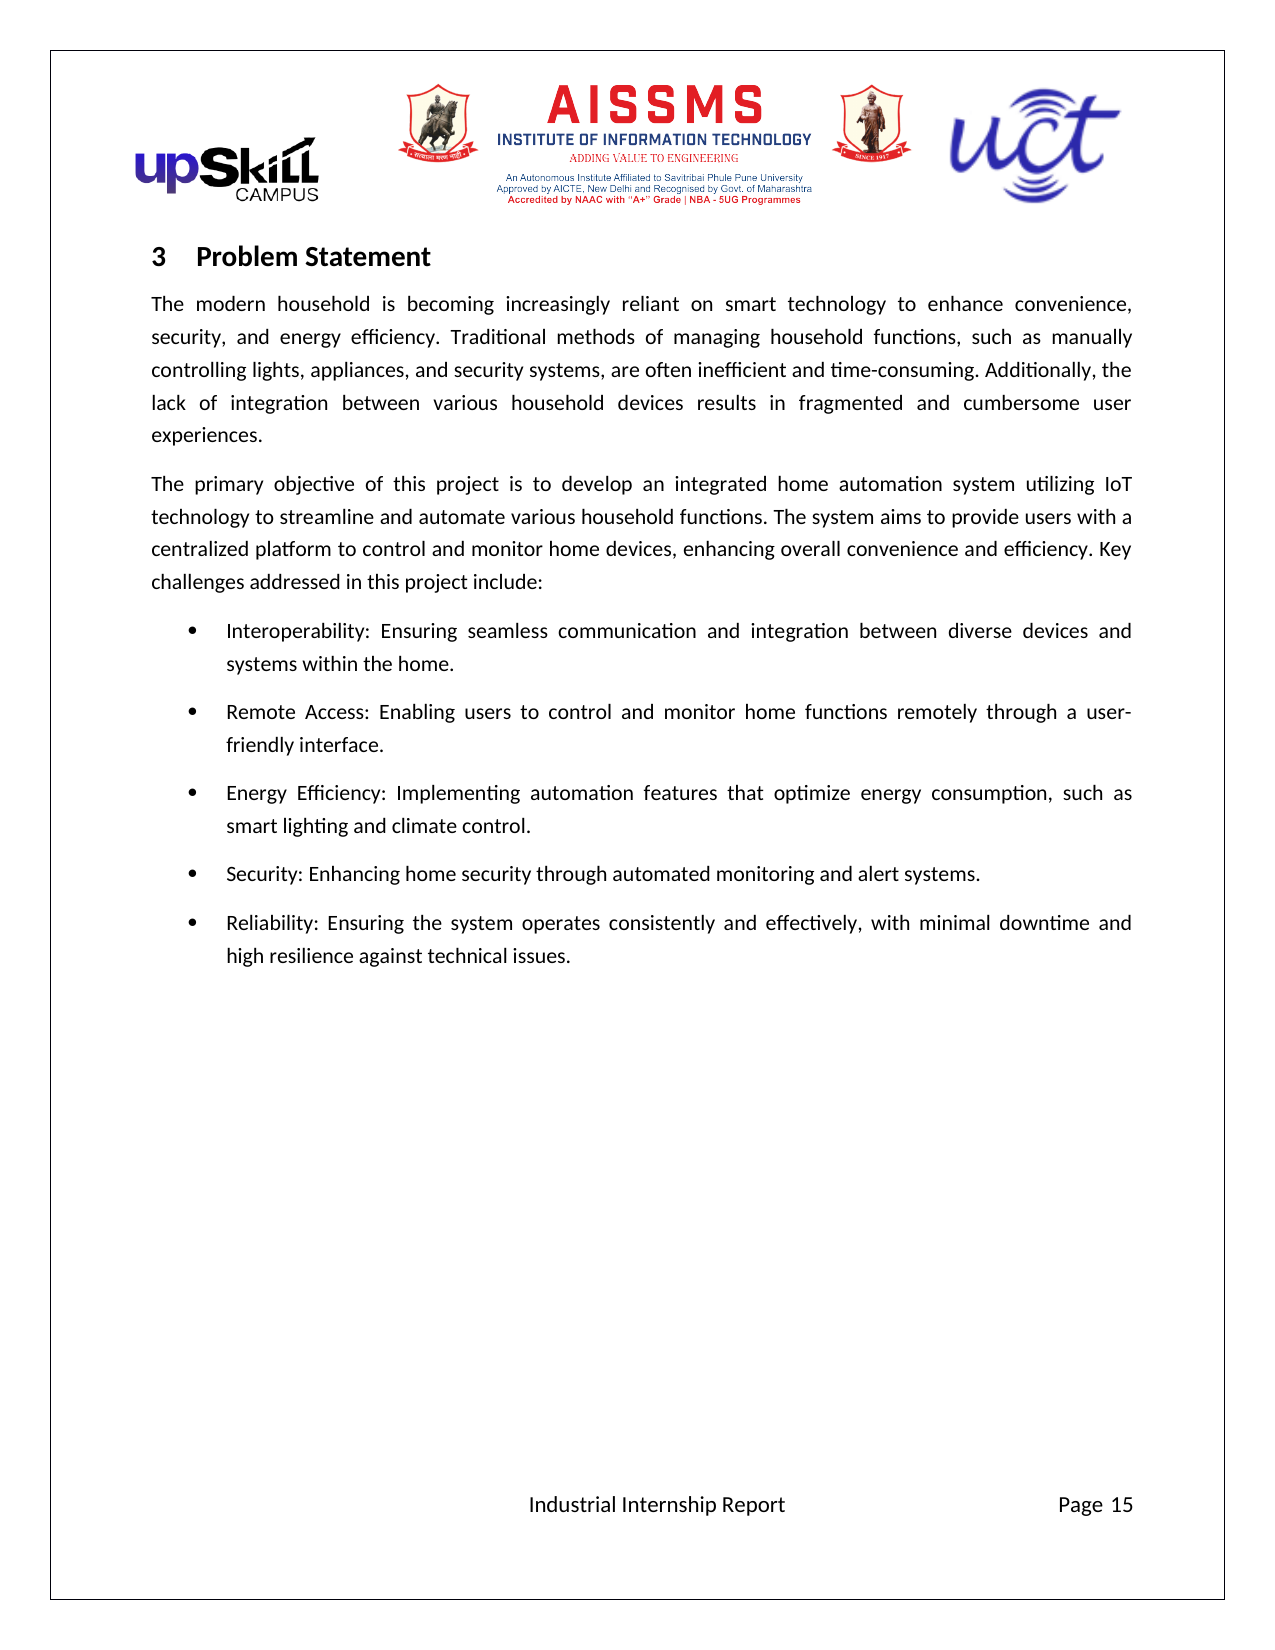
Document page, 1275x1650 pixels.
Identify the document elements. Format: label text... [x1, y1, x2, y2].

picture [947, 79, 1127, 205]
picture [104, 124, 350, 205]
subtitle Problem Statement [151, 238, 1133, 274]
list Interoperability: Ensuring seamless communication and integration between diverse devices and systems within the home. [188, 611, 1133, 676]
text The modern household is becoming increasingly reliant on smart technology to enhance convenience, security, and energy efficiency. Traditional methods of managing household functions, such as manually controlling lights, appliances, and security systems, are often inefficient and time-consuming. Additionally, the lack of integration between various household devices results in fragmented and cumbersome user experiences. [151, 284, 1133, 448]
list Remote Access: Enabling users to control and monitor home functions remotely through a user-friendly interface. [188, 692, 1133, 758]
picture [391, 79, 915, 205]
list Energy Efficiency: Implementing automation features that optimize energy consumption, such as smart lighting and climate control. [188, 773, 1133, 839]
list Security: Enhancing home security through automated monitoring and alert systems. [188, 854, 1133, 887]
list Reliability: Ensuring the system operates consistently and effectively, with minimal downtime and high resilience against technical issues. [188, 903, 1133, 968]
text The primary objective of this project is to develop an integrated home automation system utilizing IoT technology to streamline and automate various household functions. The system aims to provide users with a centralized platform to control and monitor home devices, enhancing overall convenience and efficiency. Key challenges addressed in this project include: [151, 464, 1133, 595]
